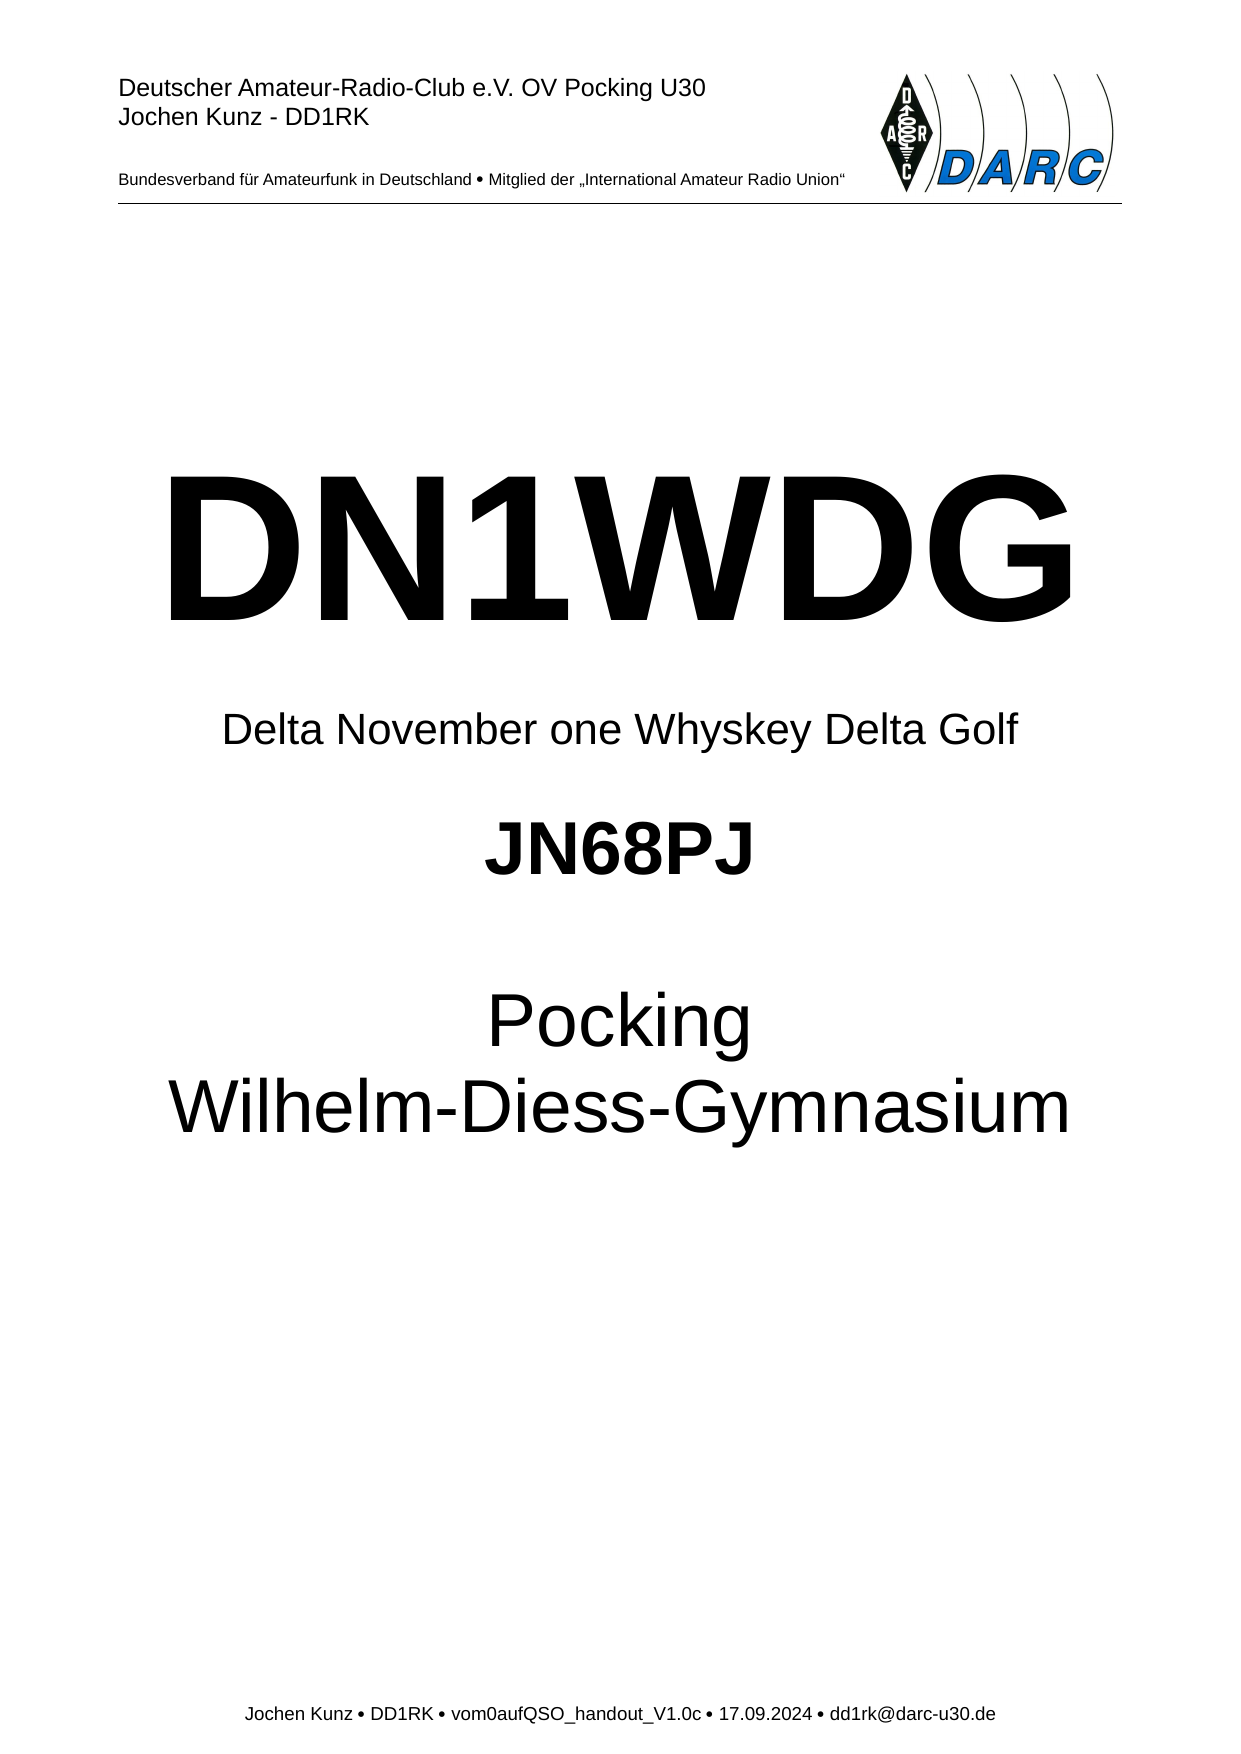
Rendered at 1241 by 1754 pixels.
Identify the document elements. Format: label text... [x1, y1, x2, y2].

text Delta November one Whyskey Delta Golf [118, 703, 1122, 753]
text JN68PJ [118, 804, 1122, 976]
text Wilhelm-Diess-Gymnasium [118, 1062, 1122, 1149]
text DN1WDG [118, 425, 1122, 665]
picture [879, 71, 1115, 197]
text Pocking [118, 976, 1122, 1062]
